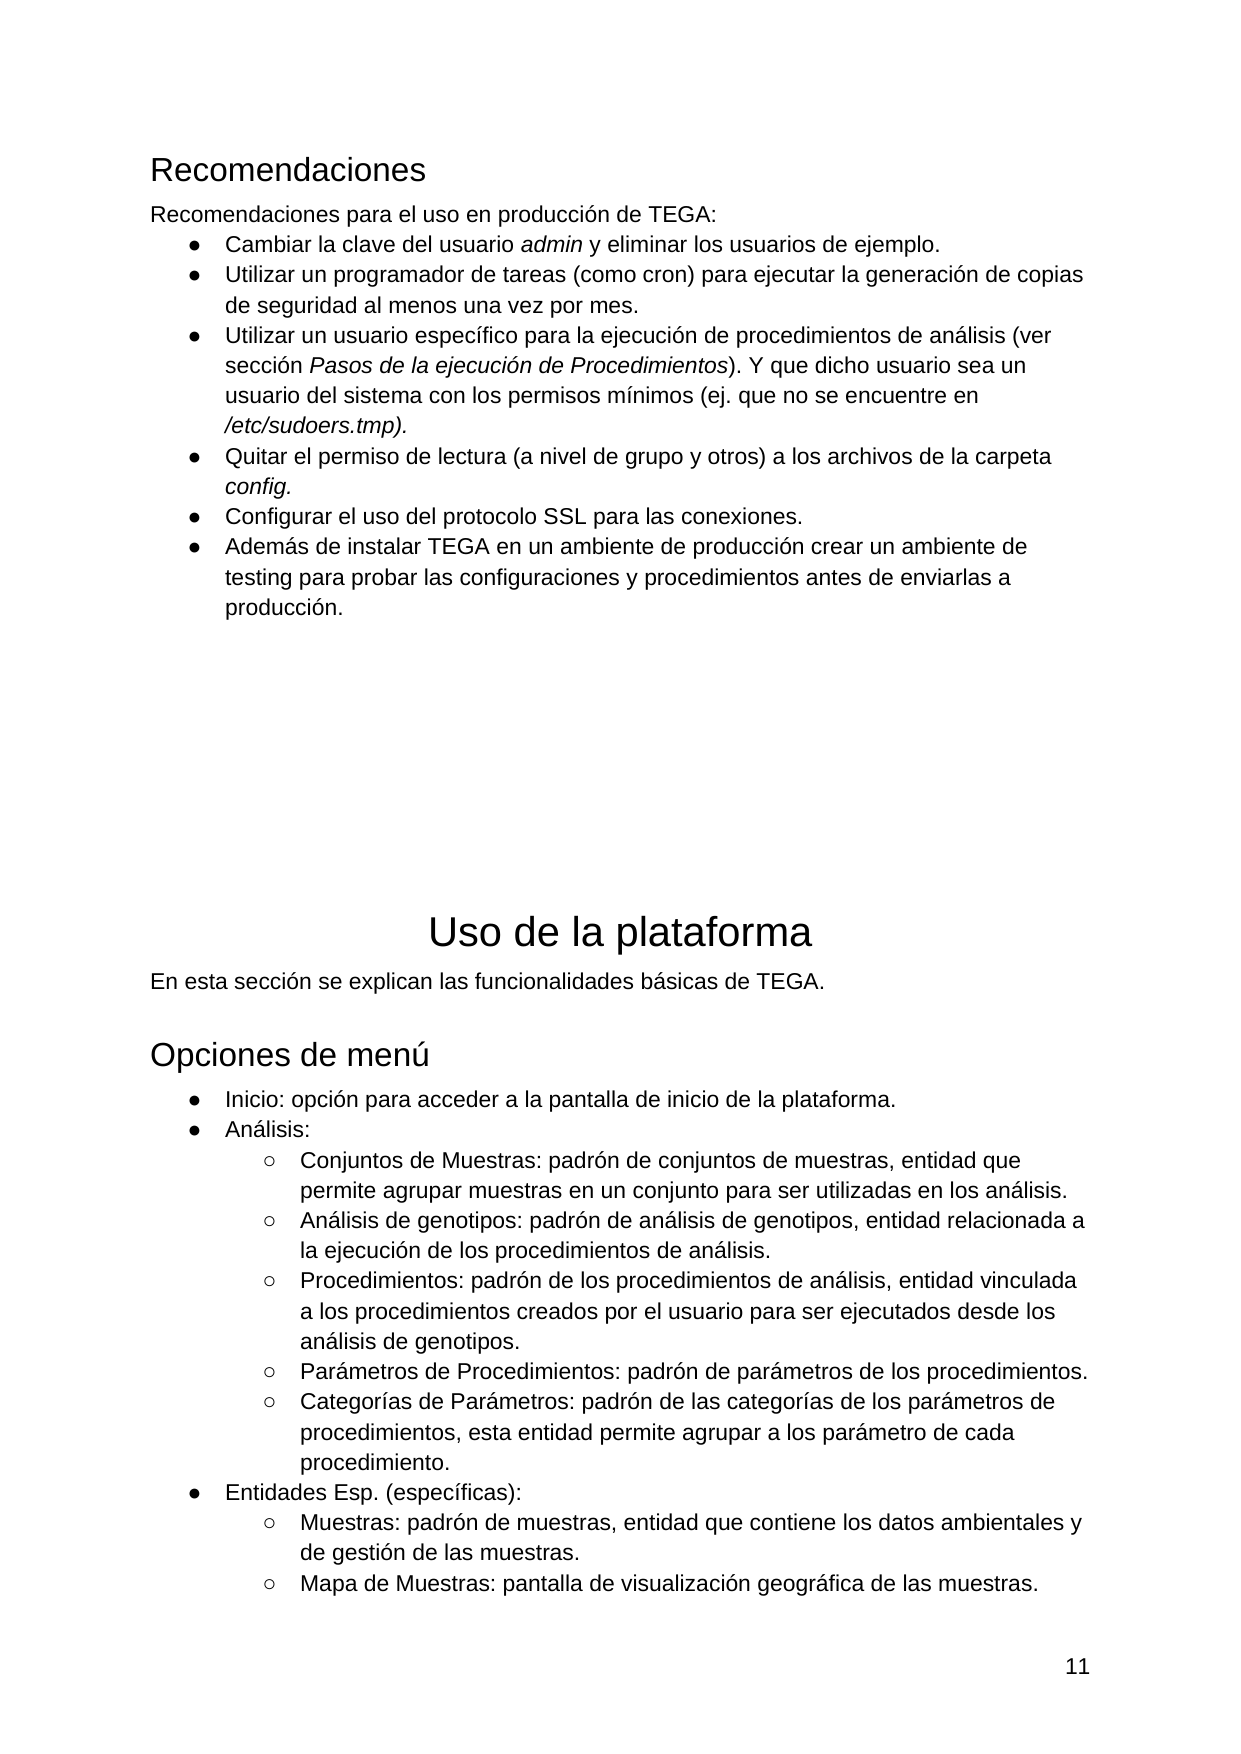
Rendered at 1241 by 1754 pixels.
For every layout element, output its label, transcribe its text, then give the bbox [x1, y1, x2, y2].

list Categorías de Parámetros: padrón de las categorías de los parámetros de procedimientos, esta entidad permite agrupar a los parámetro de cada procedimiento. [262, 1388, 1090, 1475]
subtitle Uso de la plataforma [150, 907, 1090, 955]
list Procedimientos: padrón de los procedimientos de análisis, entidad vinculada a los procedimientos creados por el usuario para ser ejecutados desde los análisis de genotipos. [262, 1267, 1090, 1354]
list Configurar el uso del protocolo SSL para las conexiones. [187, 503, 1090, 529]
list Cambiar la clave del usuario admin y eliminar los usuarios de ejemplo. [187, 231, 1090, 257]
list Análisis: [187, 1116, 1090, 1143]
text En esta sección se explican las funcionalidades básicas de TEGA. [150, 968, 1090, 994]
subtitle Recomendaciones [150, 150, 1090, 188]
list Utilizar un programador de tareas (como cron) para ejecutar la generación de copias de seguridad al menos una vez por mes. [187, 261, 1090, 318]
list Parámetros de Procedimientos: padrón de parámetros de los procedimientos. [262, 1358, 1090, 1384]
list Conjuntos de Muestras: padrón de conjuntos de muestras, entidad que permite agrupar muestras en un conjunto para ser utilizadas en los análisis. [262, 1147, 1090, 1203]
list Además de instalar TEGA en un ambiente de producción crear un ambiente de testing para probar las configuraciones y procedimientos antes de enviarlas a producción. [187, 533, 1090, 620]
list Muestras: padrón de muestras, entidad que contiene los datos ambientales y de gestión de las muestras. [262, 1509, 1090, 1566]
list Mapa de Muestras: pantalla de visualización geográfica de las muestras. [262, 1569, 1090, 1596]
text Recomendaciones para el uso en producción de TEGA: [150, 201, 1090, 227]
subtitle Opciones de menú [150, 1035, 1090, 1074]
list Utilizar un usuario específico para la ejecución de procedimientos de análisis (ver sección Pasos de la ejecución de Procedimientos). Y que dicho usuario sea un usuario del sistema con los permisos mínimos (ej. que no se encuentre en /etc/sudoers.tmp). [187, 322, 1090, 439]
list Quitar el permiso de lectura (a nivel de grupo y otros) a los archivos de la carpeta config. [187, 443, 1090, 499]
list Análisis de genotipos: padrón de análisis de genotipos, entidad relacionada a la ejecución de los procedimientos de análisis. [262, 1207, 1090, 1264]
list Entidades Esp. (específicas): [187, 1479, 1090, 1505]
list Inicio: opción para acceder a la pantalla de inicio de la plataforma. [187, 1086, 1090, 1113]
